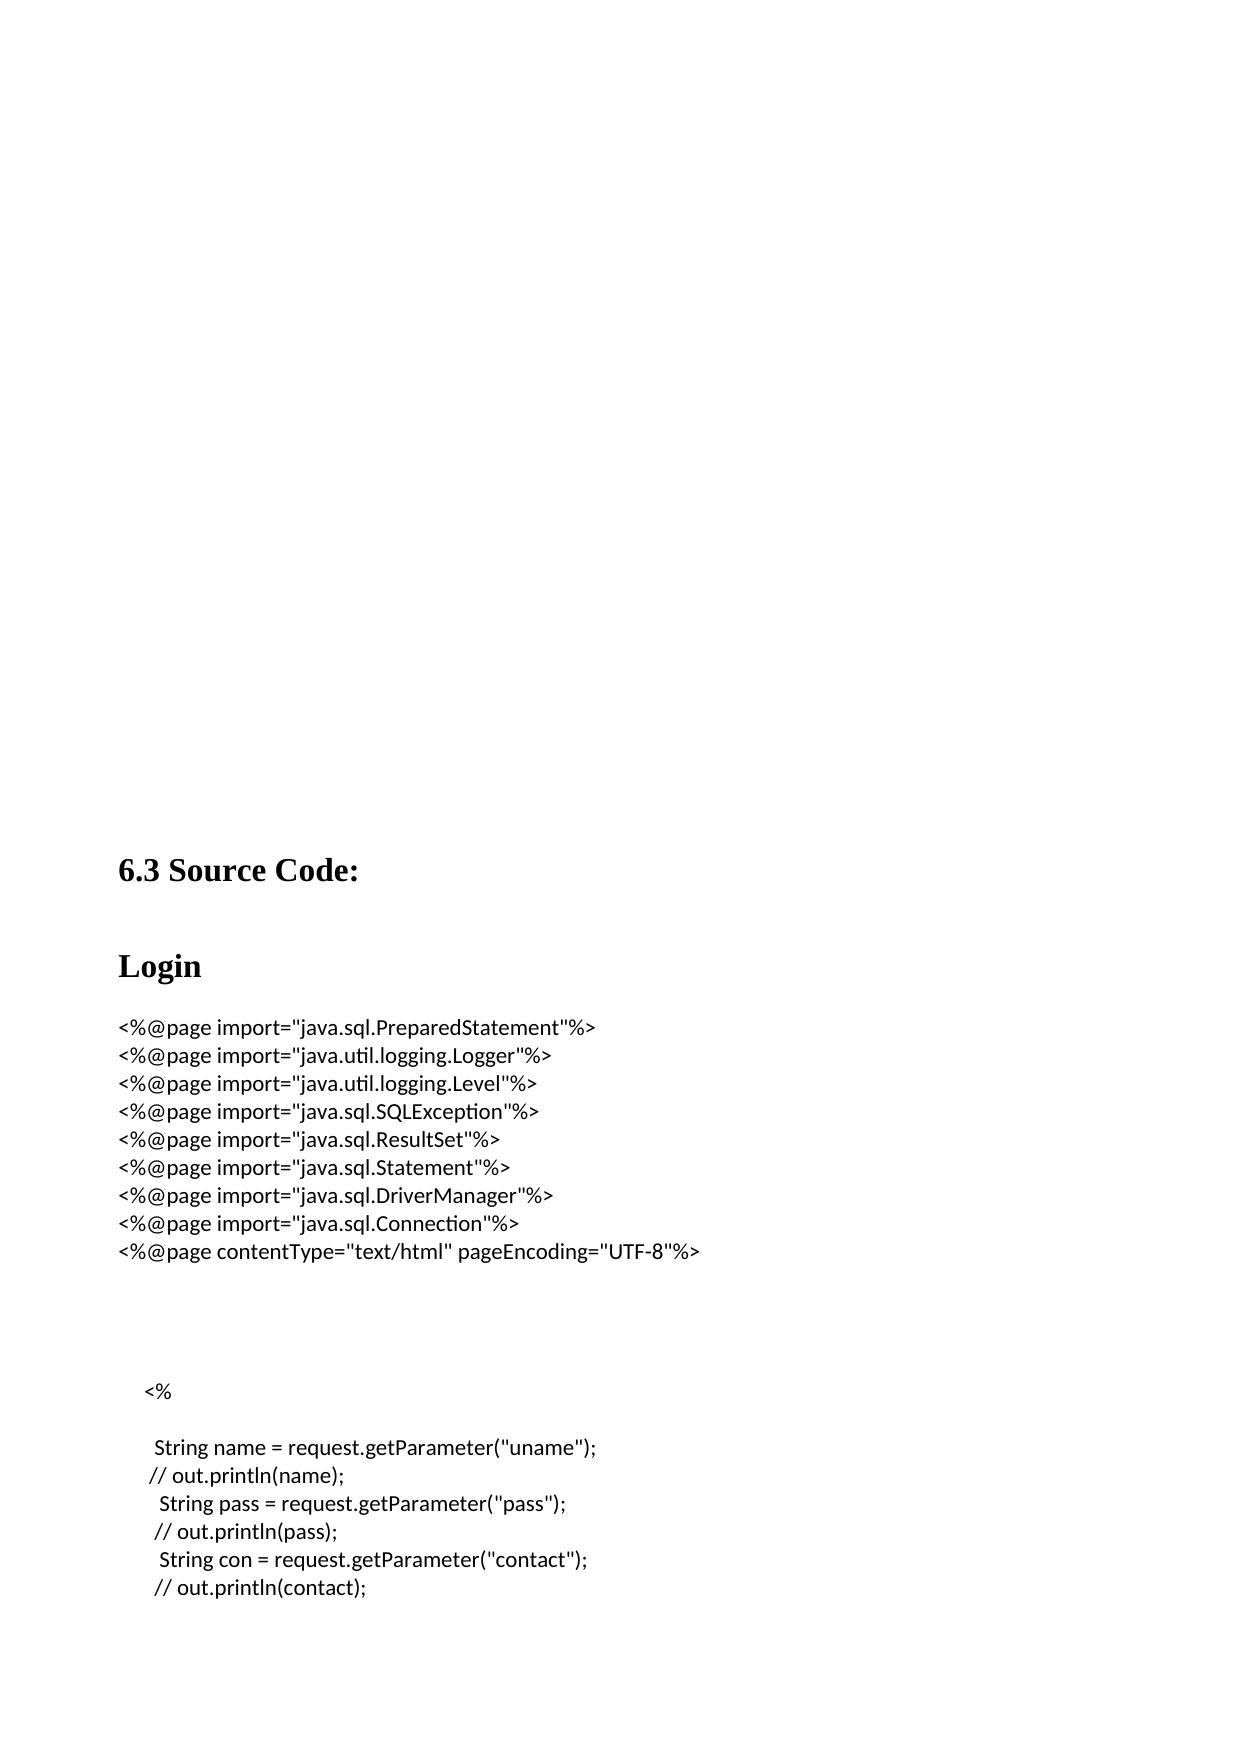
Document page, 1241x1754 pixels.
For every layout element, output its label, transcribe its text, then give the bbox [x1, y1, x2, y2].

text <%@page import="java.sql.ResultSet"%> [118, 1125, 1122, 1153]
text <%@page contentType="text/html" pageEncoding="UTF-8"%> [118, 1237, 1122, 1265]
text String con = request.getParameter("contact"); [118, 1545, 1122, 1573]
text Login [118, 946, 1122, 985]
text <%@page import="java.sql.Statement"%> [118, 1153, 1122, 1181]
text // out.println(pass); [118, 1517, 1122, 1545]
text String name = request.getParameter("uname"); [118, 1433, 1122, 1461]
text // out.println(contact); [118, 1573, 1122, 1601]
text <%@page import="java.util.logging.Level"%> [118, 1069, 1122, 1097]
text <% [118, 1377, 1122, 1405]
text String pass = request.getParameter("pass"); [118, 1489, 1122, 1517]
text <%@page import="java.sql.Connection"%> [118, 1209, 1122, 1237]
text // out.println(name); [118, 1461, 1122, 1489]
text <%@page import="java.sql.PreparedStatement"%> [118, 1013, 1122, 1041]
text 6.3 Source Code: [118, 851, 1122, 889]
text <%@page import="java.util.logging.Logger"%> [118, 1041, 1122, 1069]
text <%@page import="java.sql.SQLException"%> [118, 1097, 1122, 1125]
text <%@page import="java.sql.DriverManager"%> [118, 1181, 1122, 1209]
